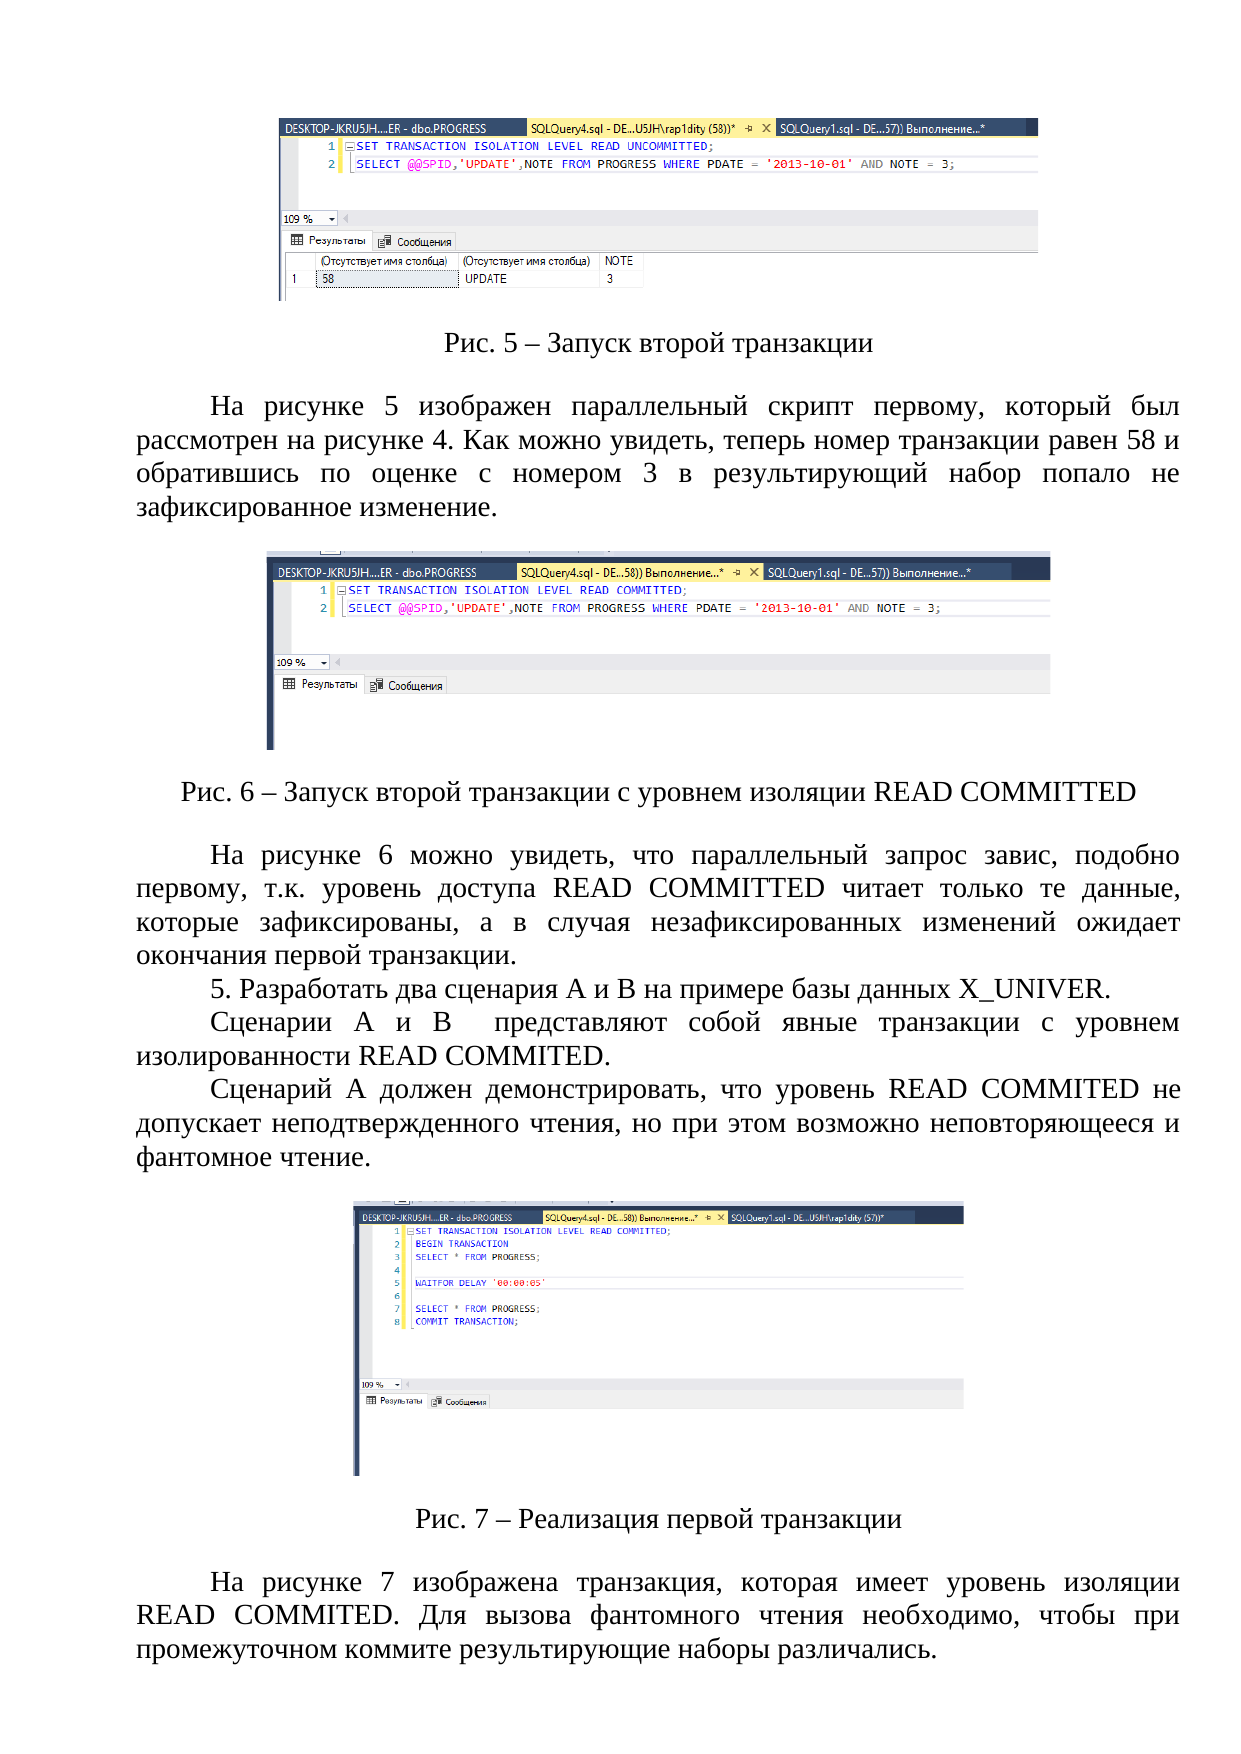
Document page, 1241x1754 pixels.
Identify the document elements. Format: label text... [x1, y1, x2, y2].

picture [353, 1201, 964, 1476]
picture [278, 118, 1039, 301]
text На рисунке 6 можно увидеть, что параллельный запрос завис, подобно первому, т.к. уровень доступа READ COMMITTED читает только те данные, которые зафиксированы, а в случая незафиксированных изменений ожидает окончания первой транзакции. [136, 837, 1181, 971]
text На рисунке 5 изображен параллельный скрипт первому, который был рассмотрен на рисунке 4. Как можно увидеть, теперь номер транзакции равен 58 и обратившись по оценке с номером 3 в результирующий набор попало не зафиксированное изменение. [136, 388, 1181, 522]
text 5. Разработать два сценария A и B на примере базы данных X_UNIVER. [136, 971, 1181, 1004]
text Рис. 7 – Реализация первой транзакции [136, 1501, 1181, 1534]
text Рис. 5 – Запуск второй транзакции [136, 326, 1181, 359]
text На рисунке 7 изображена транзакция, которая имеет уровень изоляции READ COMMITED. Для вызова фантомного чтения необходимо, чтобы при промежуточном коммите результирующие наборы различались. [136, 1564, 1181, 1664]
picture [266, 551, 1051, 750]
text Сценарий A должен демонстрировать, что уровень READ COMMITED не допускает неподтвержденного чтения, но при этом возможно неповторяющееся и фантомное чтение. [136, 1072, 1181, 1172]
text Рис. 6 – Запуск второй транзакции с уровнем изоляции READ COMMITTED [136, 774, 1181, 808]
text Сценарии A и В представляют собой явные транзакции с уровнем изолированности READ COMMITED. [136, 1004, 1181, 1072]
